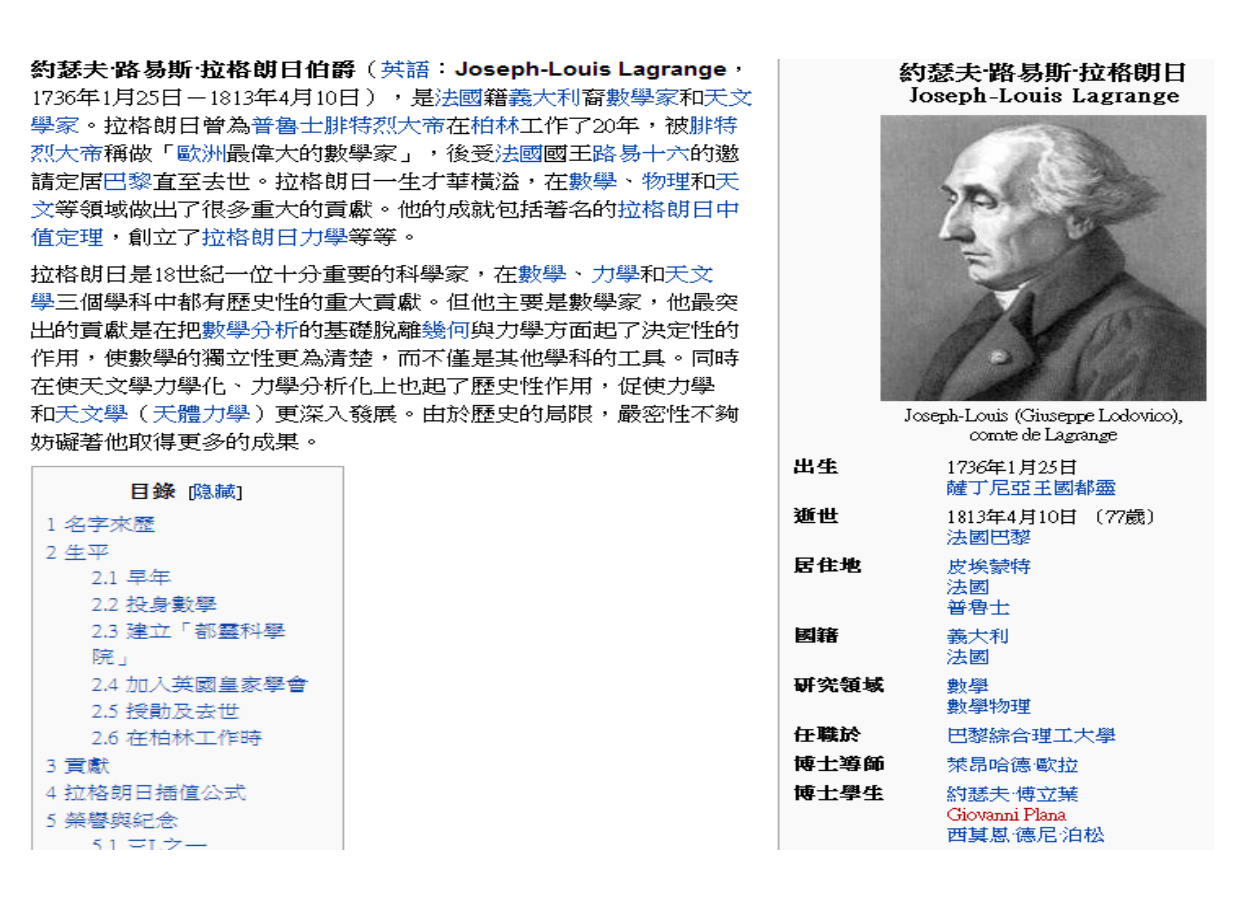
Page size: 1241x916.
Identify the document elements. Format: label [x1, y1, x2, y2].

picture [25, 59, 1215, 850]
